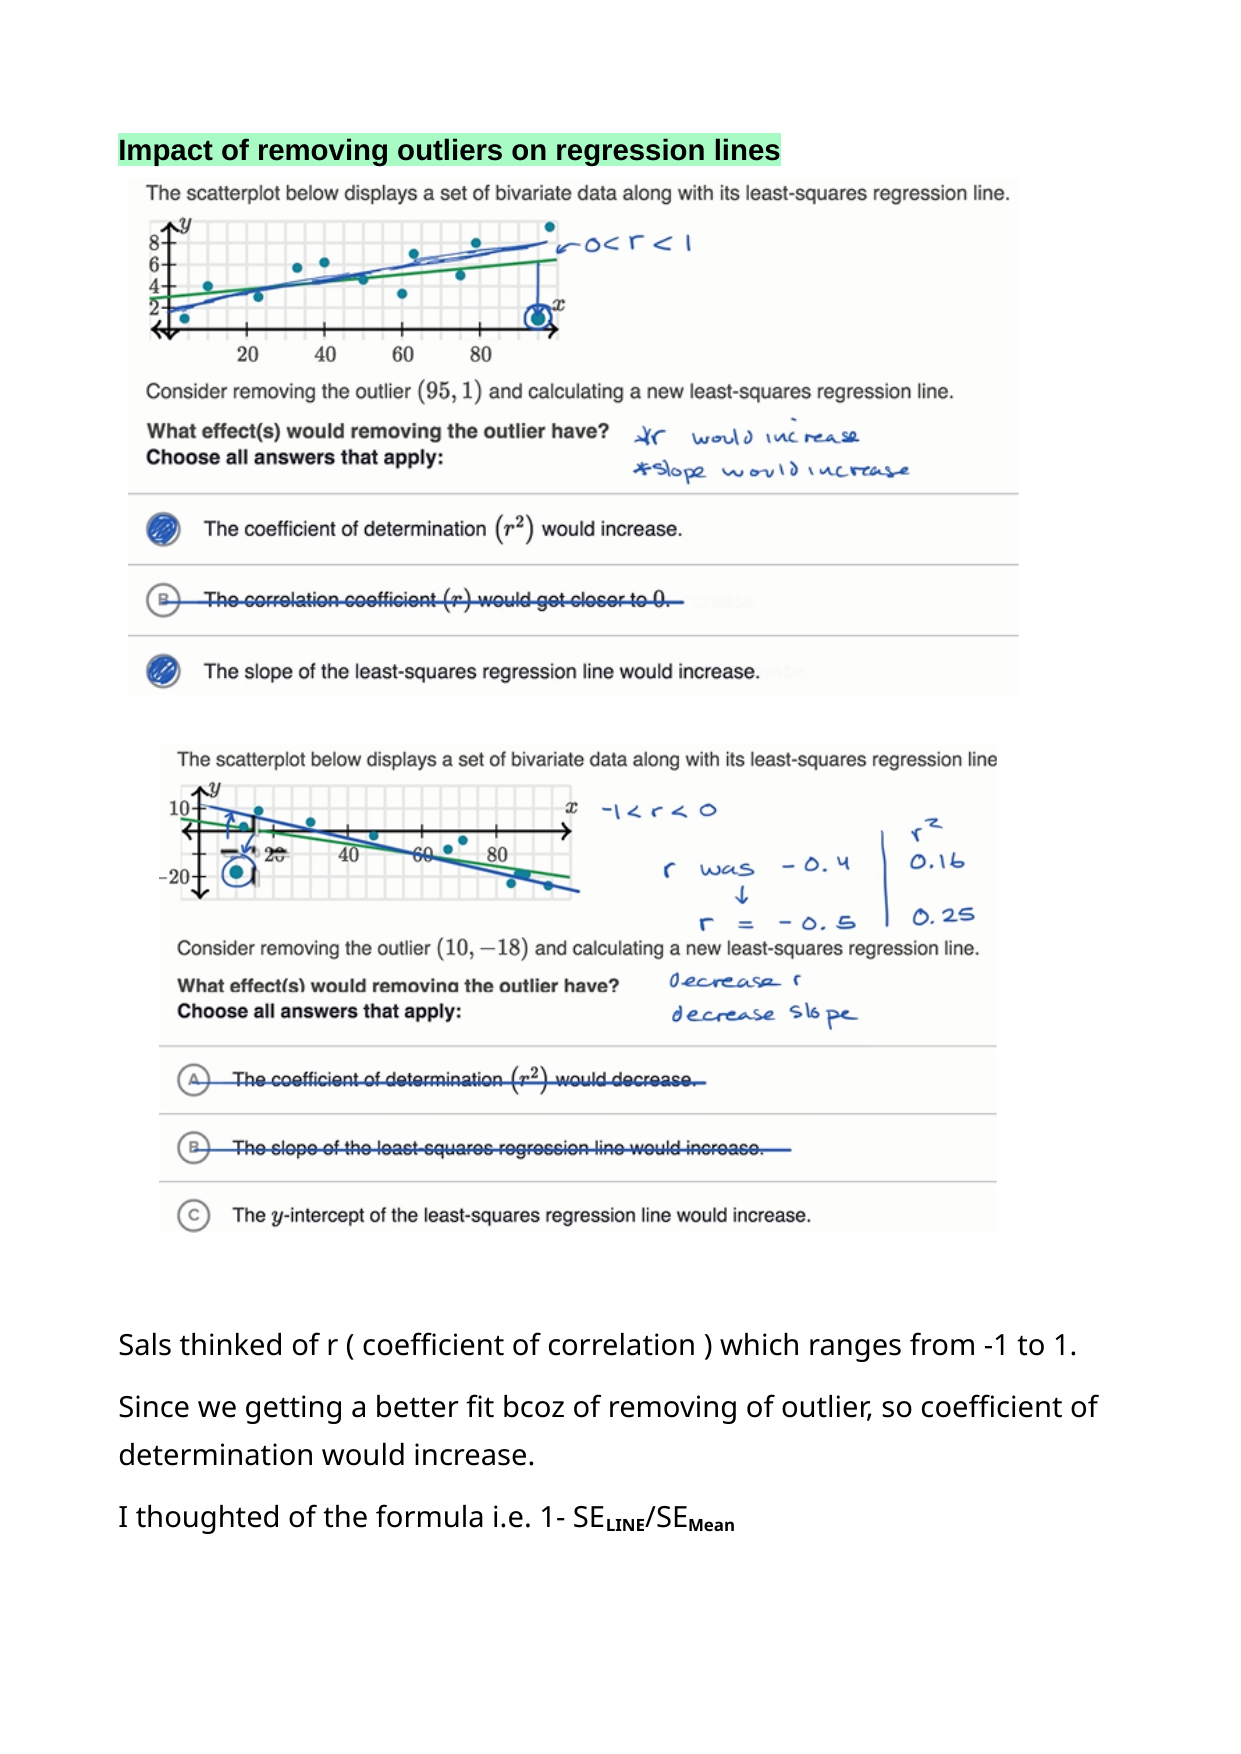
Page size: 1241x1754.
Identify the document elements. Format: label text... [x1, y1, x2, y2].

picture [127, 178, 1019, 695]
text Sals thinked of r ( coefficient of correlation ) which ranges from -1 to 1. [118, 1324, 1122, 1364]
subtitle Impact of removing outliers on regression lines [781, 133, 1122, 166]
picture [159, 743, 997, 1233]
text I thoughted of the formula i.e. 1- SELINE/SEMean [118, 1496, 1122, 1536]
text Since we getting a better fit bcoz of removing of outlier, so coefficient of determination would increase. [118, 1387, 1122, 1474]
